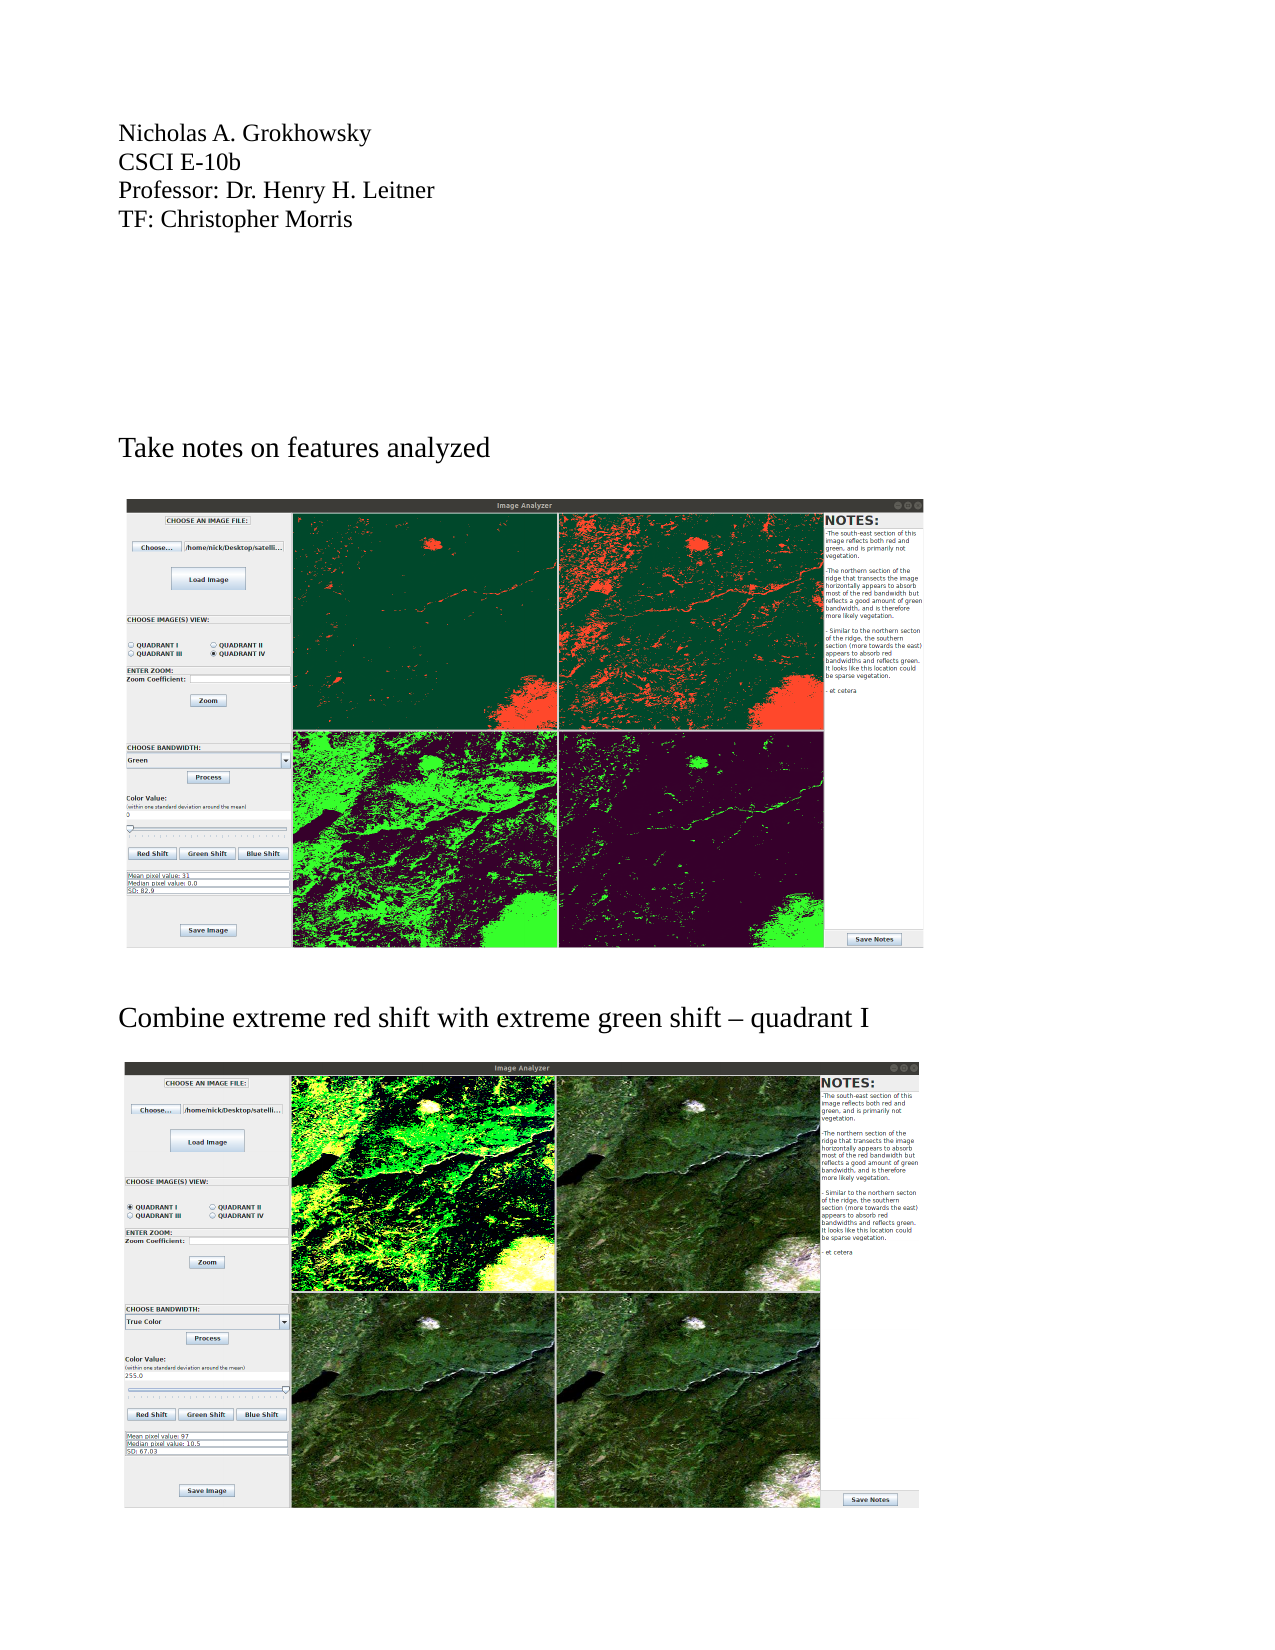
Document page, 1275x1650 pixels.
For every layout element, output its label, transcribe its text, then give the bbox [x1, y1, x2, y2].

text Take notes on features analyzed [118, 430, 1157, 464]
picture [124, 1062, 919, 1508]
picture [126, 499, 924, 948]
text Combine extreme red shift with extreme green shift – quadrant I [118, 1001, 1157, 1034]
